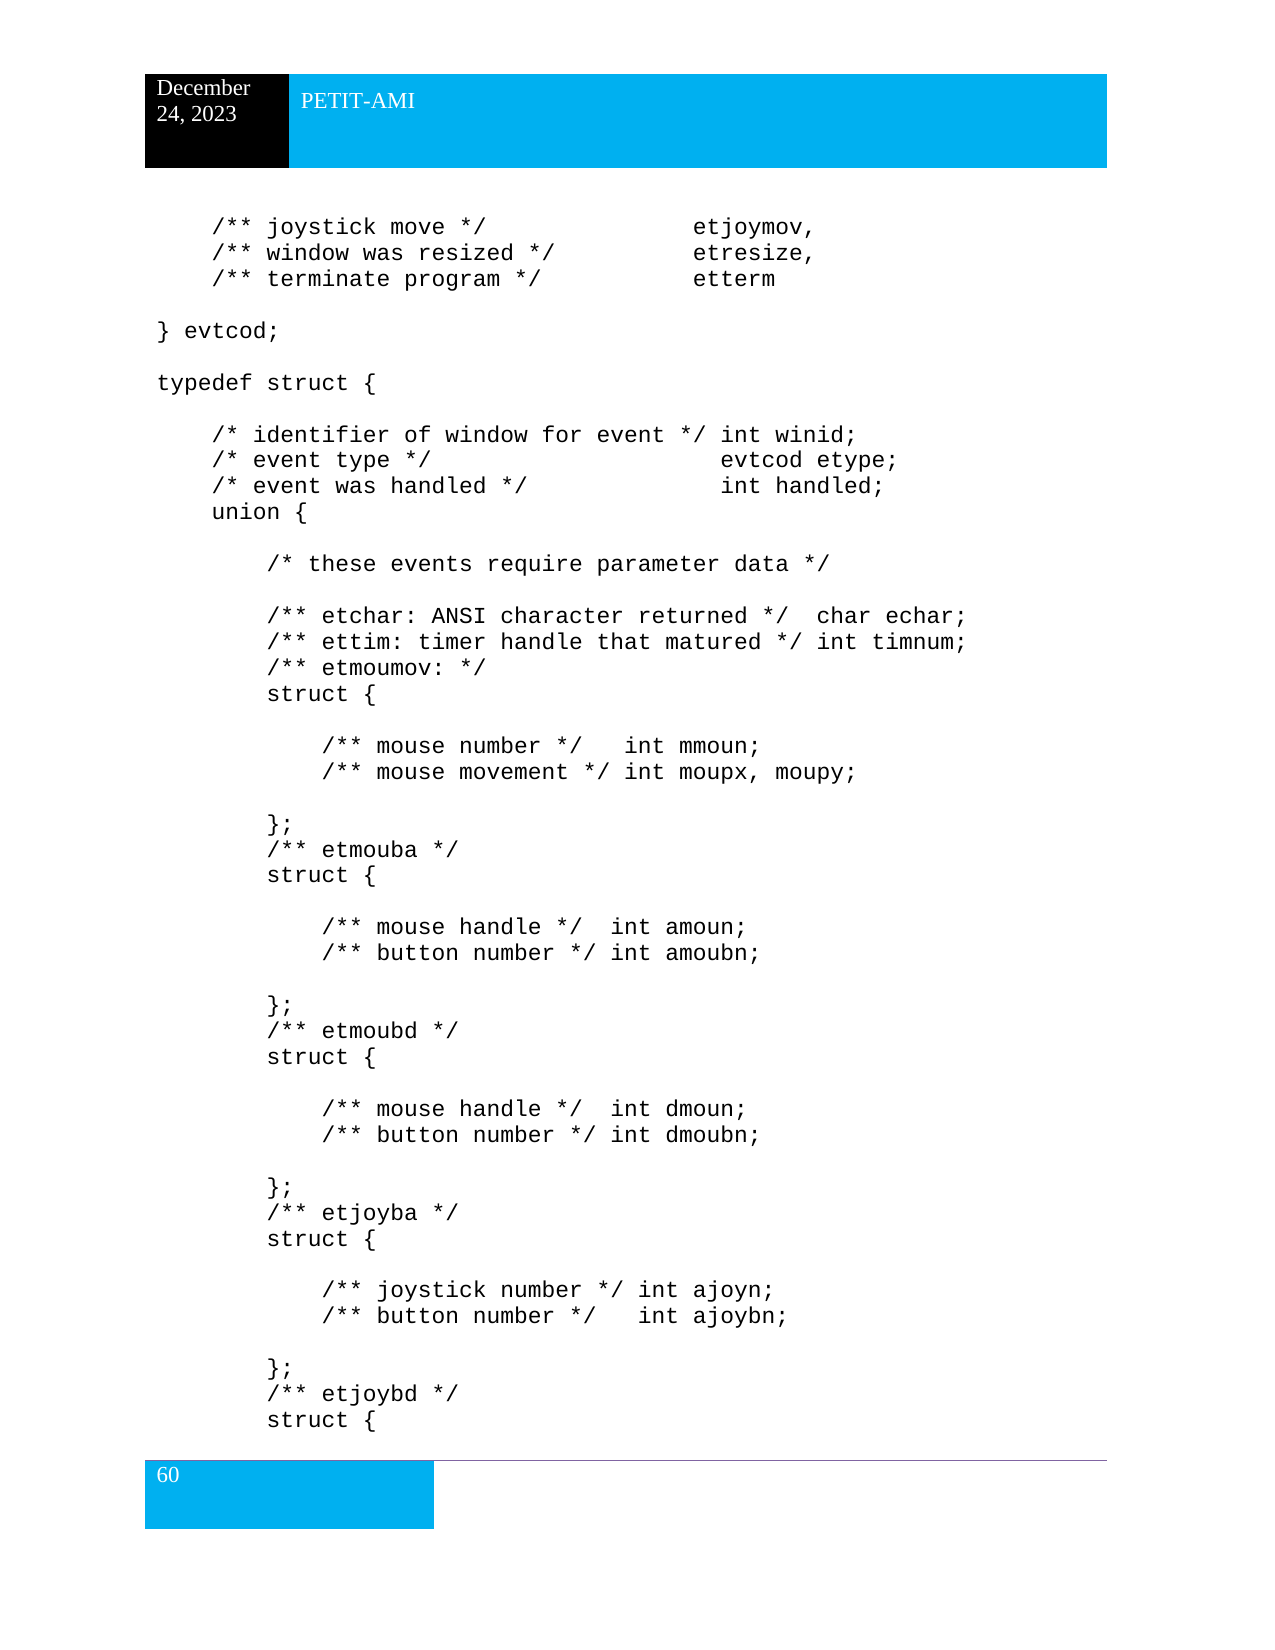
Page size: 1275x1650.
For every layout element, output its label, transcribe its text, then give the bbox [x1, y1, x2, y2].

text }; [156, 993, 1118, 1019]
text /* these events require parameter data */ [156, 553, 1118, 578]
text /** window was resized */ etresize, [156, 241, 1118, 267]
text typedef struct { [156, 371, 1118, 397]
text struct { [156, 1408, 1118, 1434]
text /** mouse movement */ int moupx, moupy; [156, 760, 1118, 786]
text /** etjoybd */ [156, 1383, 1118, 1408]
text struct { [156, 1045, 1118, 1071]
text struct { [156, 682, 1118, 708]
text /** etmoumov: */ [156, 656, 1118, 682]
text struct { [156, 864, 1118, 890]
text /** joystick number */ int ajoyn; [156, 1279, 1118, 1305]
text /* identifier of window for event */ int winid; [156, 423, 1118, 449]
text /** button number */ int dmoubn; [156, 1123, 1118, 1149]
text /** button number */ int amoubn; [156, 942, 1118, 968]
text /** etmoubd */ [156, 1019, 1118, 1045]
text }; [156, 812, 1118, 838]
text /** etmouba */ [156, 838, 1118, 864]
text /** etjoyba */ [156, 1201, 1118, 1227]
text /** mouse handle */ int dmoun; [156, 1097, 1118, 1123]
text /** mouse number */ int mmoun; [156, 734, 1118, 760]
text struct { [156, 1227, 1118, 1253]
text /** terminate program */ etterm [156, 267, 1118, 293]
text /** etchar: ANSI character returned */ char echar; [156, 604, 1118, 630]
text } evtcod; [156, 319, 1118, 345]
text /** joystick move */ etjoymov, [156, 215, 1118, 241]
text }; [156, 1175, 1118, 1201]
text /** ettim: timer handle that matured */ int timnum; [156, 630, 1118, 656]
text /** button number */ int ajoybn; [156, 1305, 1118, 1331]
text /** mouse handle */ int amoun; [156, 916, 1118, 942]
text }; [156, 1357, 1118, 1383]
text /* event was handled */ int handled; [156, 475, 1118, 501]
text /* event type */ evtcod etype; [156, 449, 1118, 475]
text union { [156, 501, 1118, 527]
